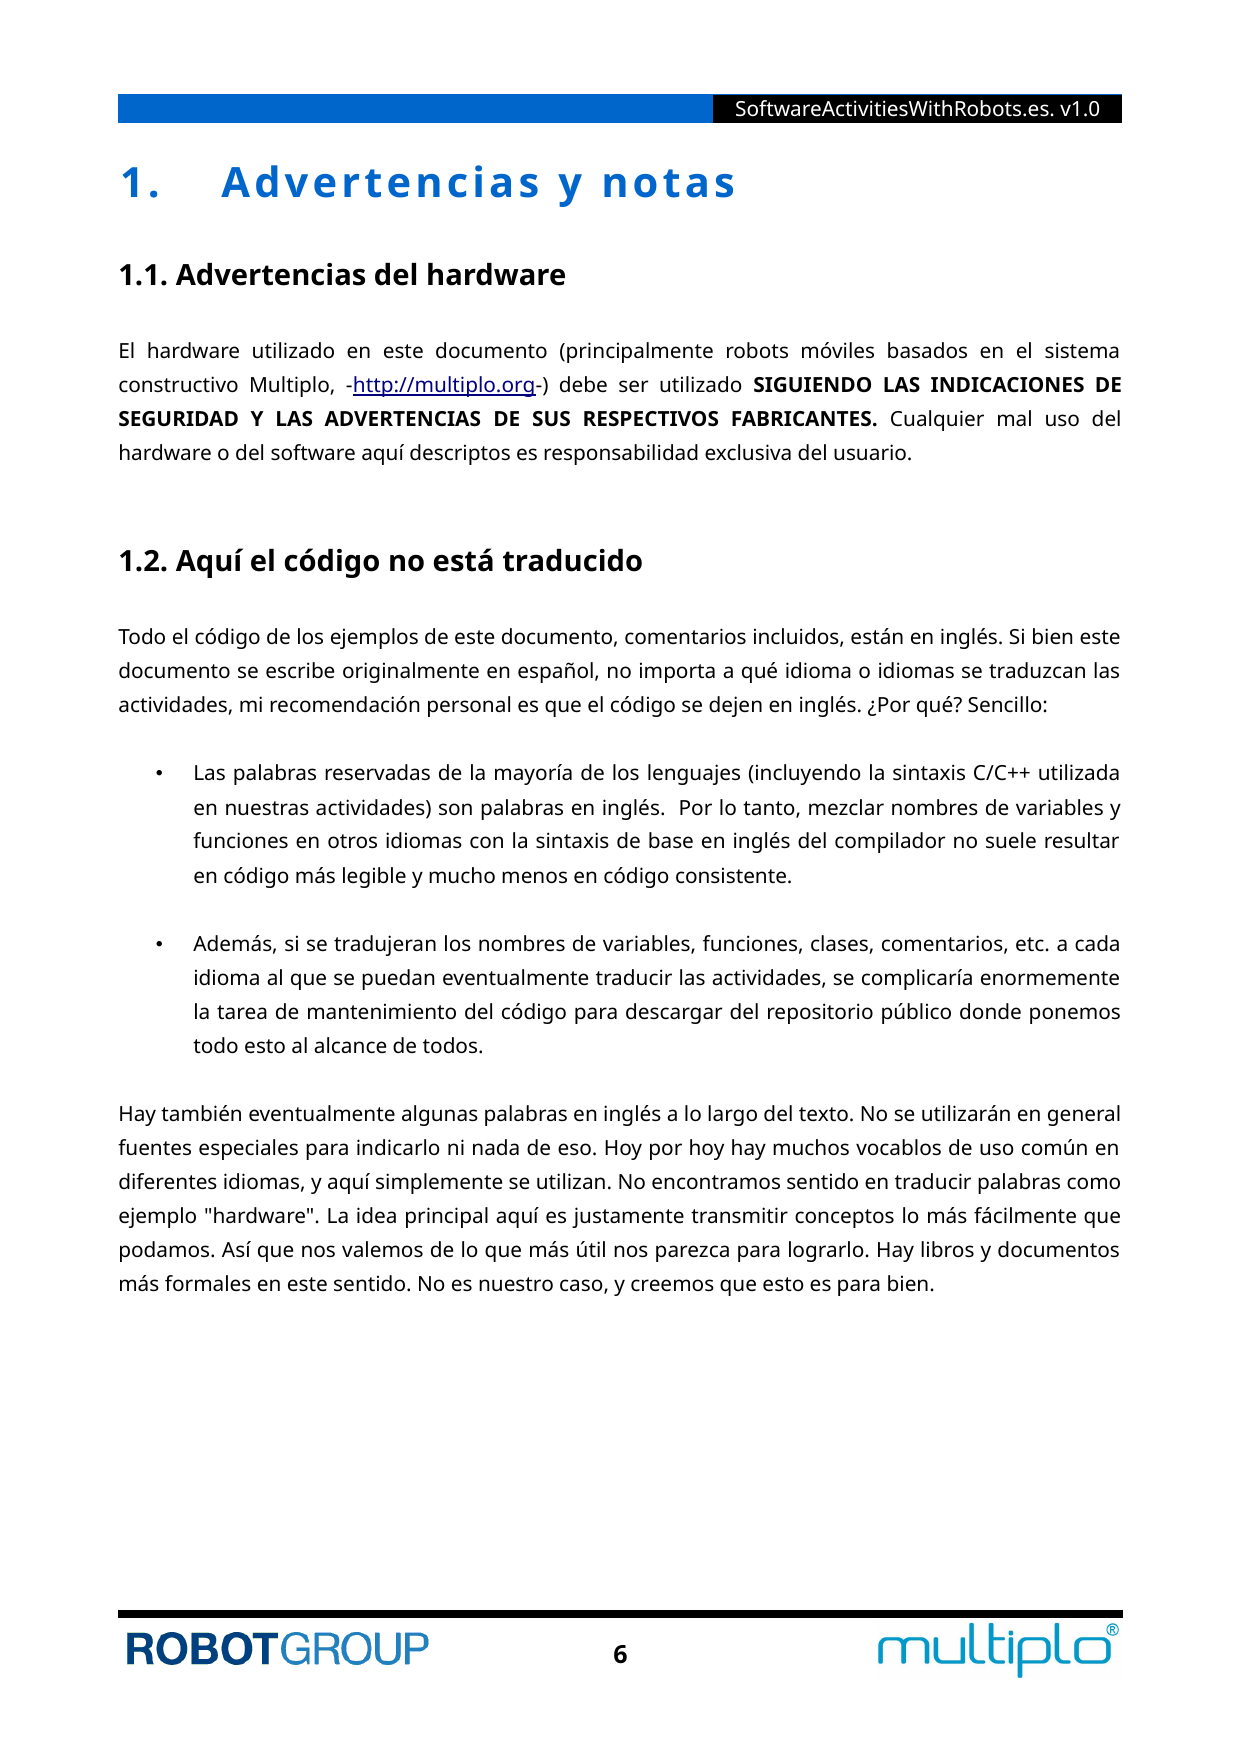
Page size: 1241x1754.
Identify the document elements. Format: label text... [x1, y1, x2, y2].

list Además, si se tradujeran los nombres de variables, funciones, clases, comentarios, etc. a cada idioma al que se puedan eventualmente traducir las actividades, se complicaría enormemente la tarea de mantenimiento del código para descargar del repositorio público donde ponemos todo esto al alcance de todos. [156, 929, 1122, 1059]
text 1. Advertencias y notas [120, 152, 1122, 209]
picture [877, 1622, 1123, 1679]
list Las palabras reservadas de la mayoría de los lenguajes (incluyendo la sintaxis C/C++ utilizada en nuestras actividades) son palabras en inglés. Por lo tanto, mezclar nombres de variables y funciones en otros idiomas con la sintaxis de base en inglés del compilador no suele resultar en código más legible y mucho menos en código consistente. [156, 758, 1122, 889]
text 1.1. Advertencias del hardware [118, 254, 1122, 294]
text Hay también eventualmente algunas palabras en inglés a lo largo del texto. No se utilizarán en general fuentes especiales para indicarlo ni nada de eso. Hoy por hoy hay muchos vocablos de uso común en diferentes idiomas, y aquí simplemente se utilizan. No encontramos sentido en traducir palabras como ejemplo "hardware". La idea principal aquí es justamente transmitir conceptos lo más fácilmente que podamos. Así que nos valemos de lo que más útil nos parezca para lograrlo. Hay libros y documentos más formales en este sentido. No es nuestro caso, y creemos que esto es para bien. [118, 1099, 1122, 1298]
text El hardware utilizado en este documento (principalmente robots móviles basados en el sistema constructivo Multiplo, -http://multiplo.org-) debe ser utilizado SIGUIENDO LAS INDICACIONES DE SEGURIDAD Y LAS ADVERTENCIAS de sus respectivos fabricantes. Cualquier mal uso del hardware o del software aquí descriptos es responsabilidad exclusiva del usuario. [118, 336, 1122, 467]
picture [118, 1622, 434, 1673]
text Todo el código de los ejemplos de este documento, comentarios incluidos, están en inglés. Si bien este documento se escribe originalmente en español, no importa a qué idioma o idiomas se traduzcan las actividades, mi recomendación personal es que el código se dejen en inglés. ¿Por qué? Sencillo: [118, 622, 1122, 719]
text 1.2. Aquí el código no está traducido [118, 541, 1122, 580]
